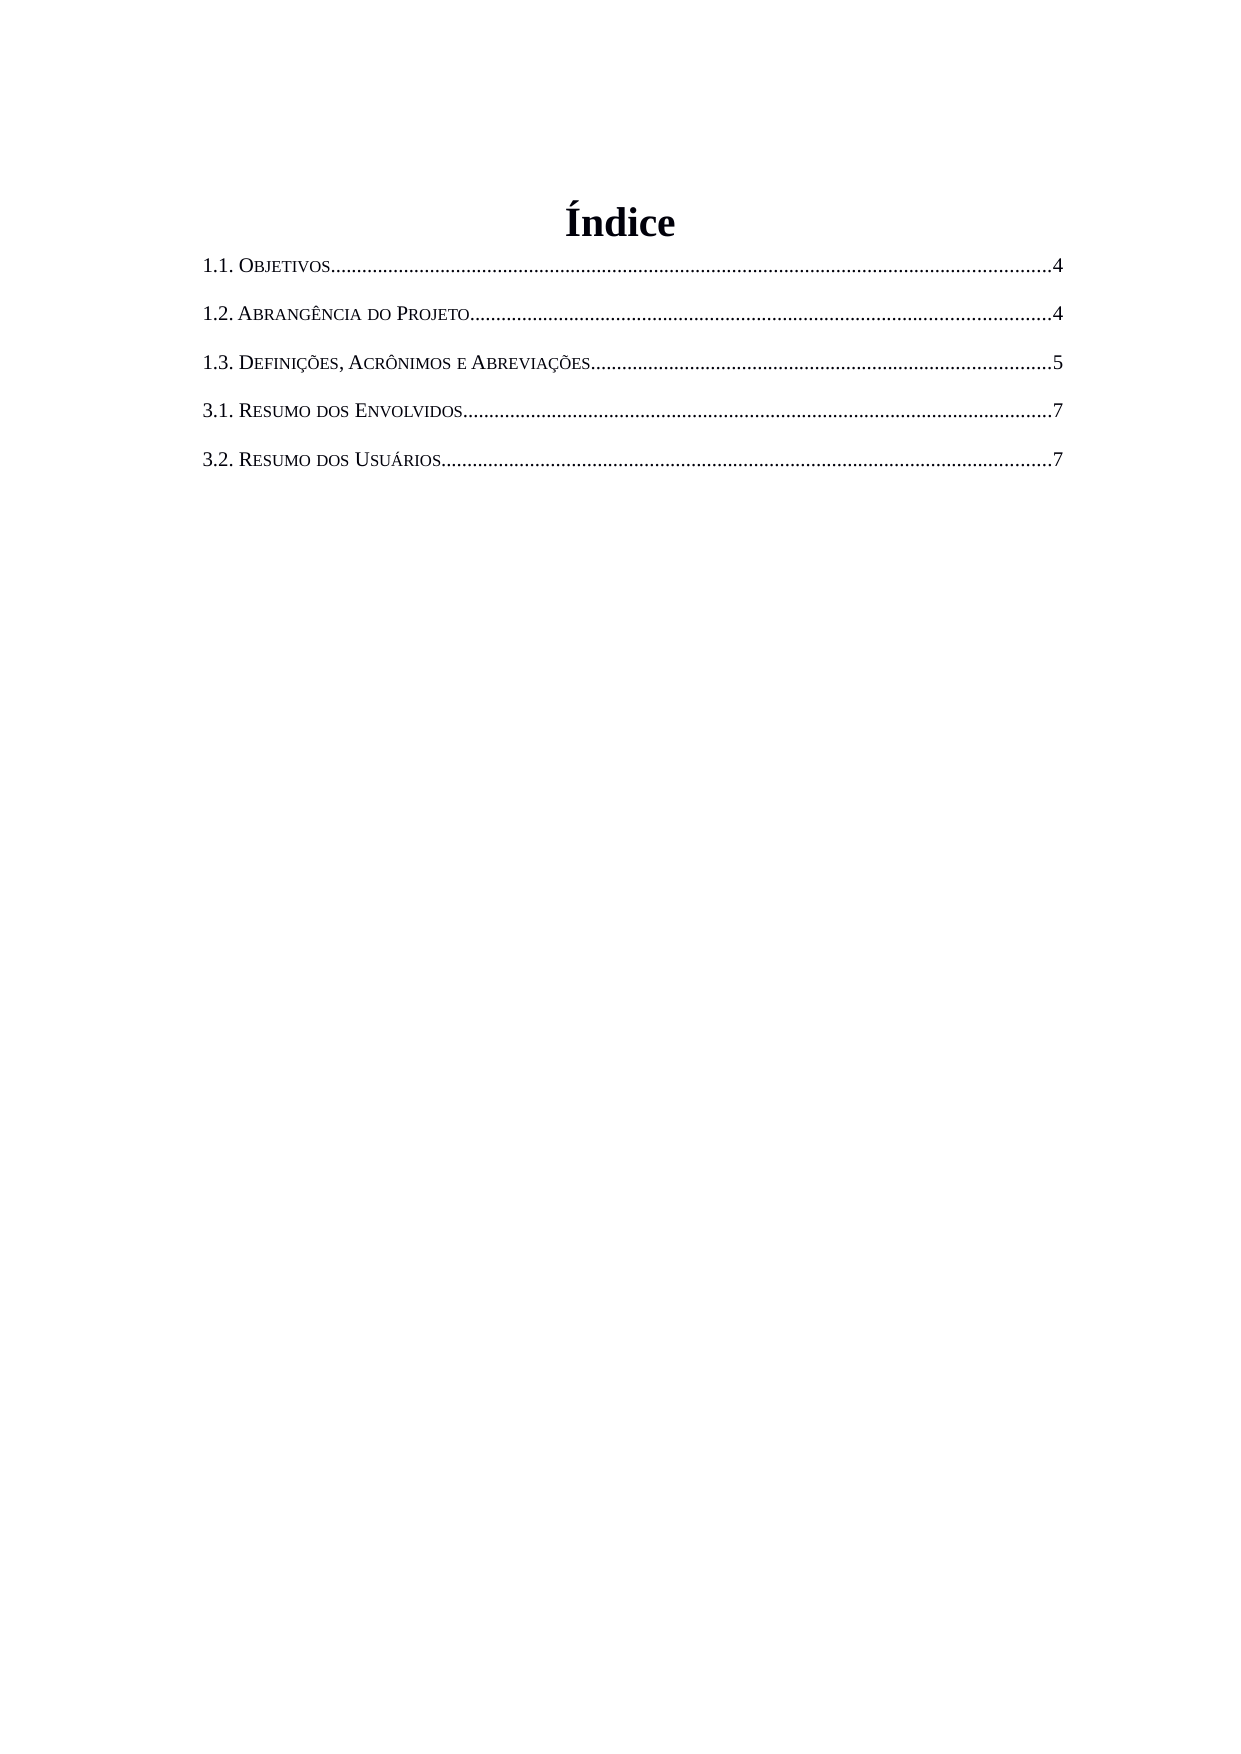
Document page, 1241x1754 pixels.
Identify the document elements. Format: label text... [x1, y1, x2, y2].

subtitle Índice [177, 198, 1063, 246]
text 1.2. Abrangência do Projeto 4 [202, 301, 1063, 325]
text 1.3. Definições, Acrônimos e Abreviações 5 [202, 350, 1063, 374]
text 3.1. Resumo dos Envolvidos 7 [202, 398, 1063, 422]
text 3.2. Resumo dos Usuários 7 [202, 447, 1063, 471]
text 1.1. Objetivos 4 [202, 253, 1063, 277]
